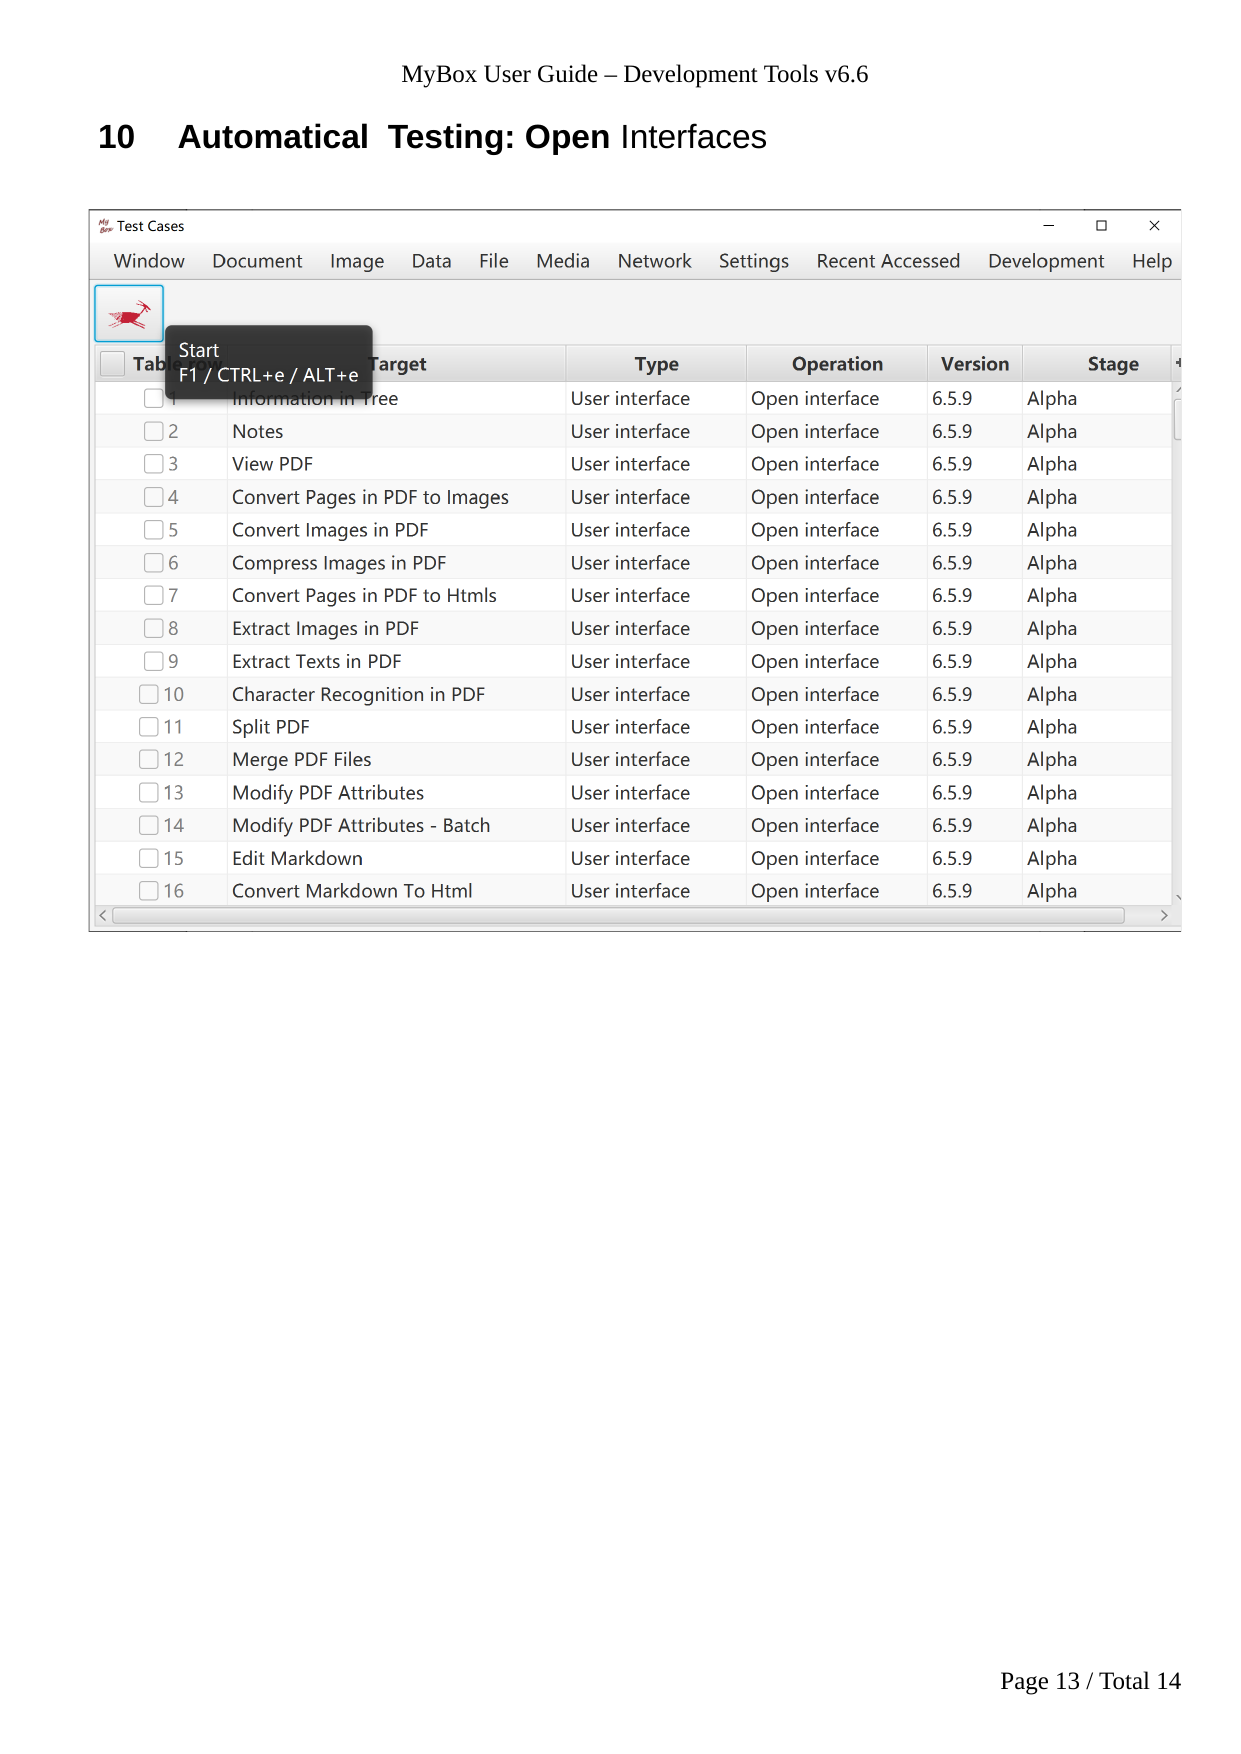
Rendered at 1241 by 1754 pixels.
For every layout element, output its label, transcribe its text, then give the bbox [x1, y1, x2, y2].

subtitle Automatical Testing: Open Interfaces [88, 117, 1181, 156]
picture [88, 209, 1182, 932]
